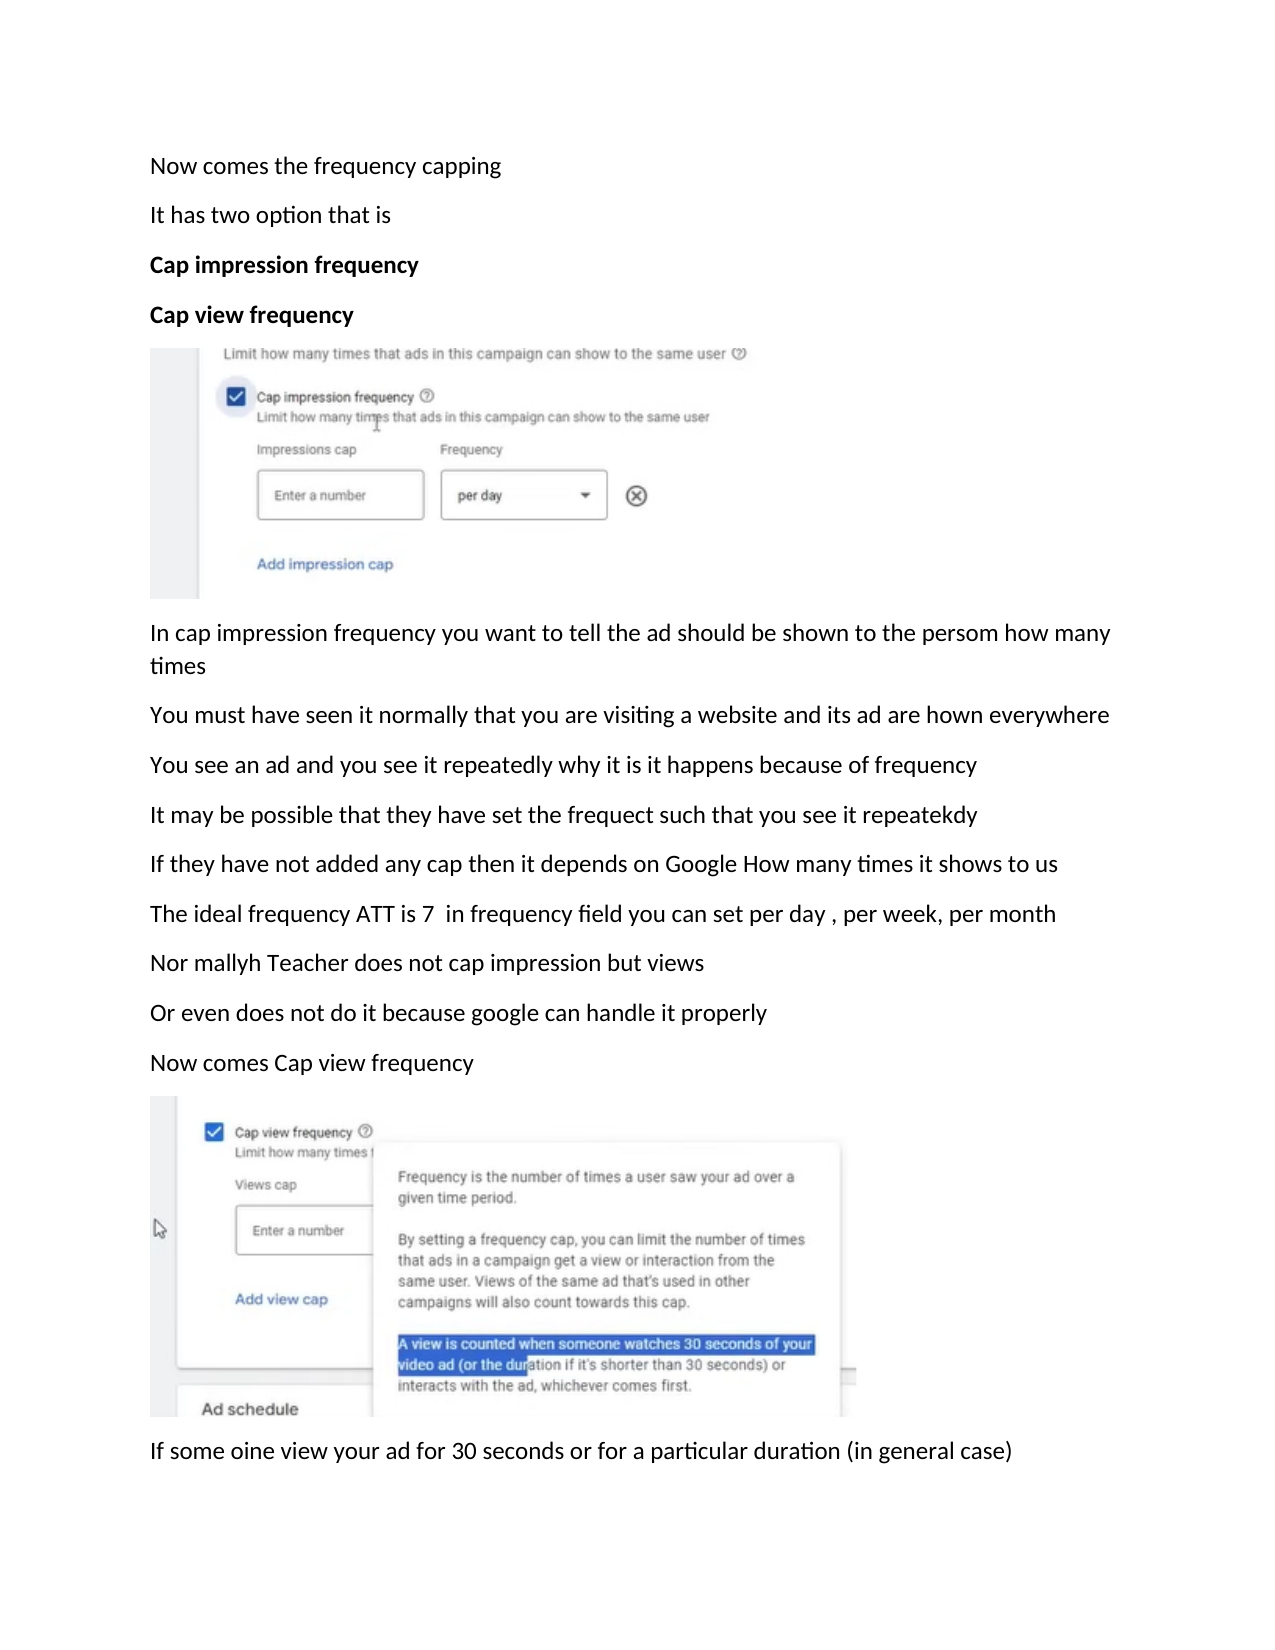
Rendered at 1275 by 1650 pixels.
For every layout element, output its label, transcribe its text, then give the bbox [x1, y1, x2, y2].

text Or even does not do it because google can handle it properly [150, 997, 1125, 1028]
text It may be possible that they have set the frequect such that you see it repeatekdy [150, 799, 1125, 829]
text Now comes the frequency capping [150, 150, 1125, 181]
picture [150, 348, 874, 599]
text You must have seen it normally that you are visiting a website and its ad are hown everywhere [150, 700, 1125, 730]
text Nor mallyh Teacher does not cap impression but views [150, 948, 1125, 978]
text Cap view frequency [150, 299, 1125, 329]
text If some oine view your ad for 30 seconds or for a particular duration (in general case) [150, 1435, 1125, 1466]
text Cap impression frequency [150, 249, 1125, 280]
picture [150, 1096, 857, 1417]
text In cap impression frequency you want to tell the ad should be shown to the persom how many times [150, 617, 1125, 681]
text If they have not added any cap then it depends on Google How many times it shows to us [150, 848, 1125, 879]
text The ideal frequency ATT is 7 in frequency field you can set per day , per week, per month [150, 898, 1125, 928]
text You see an ad and you see it repeatedly why it is it happens because of frequency [150, 749, 1125, 780]
text Now comes Cap view frequency [150, 1047, 1125, 1077]
text It has two option that is [150, 199, 1125, 230]
